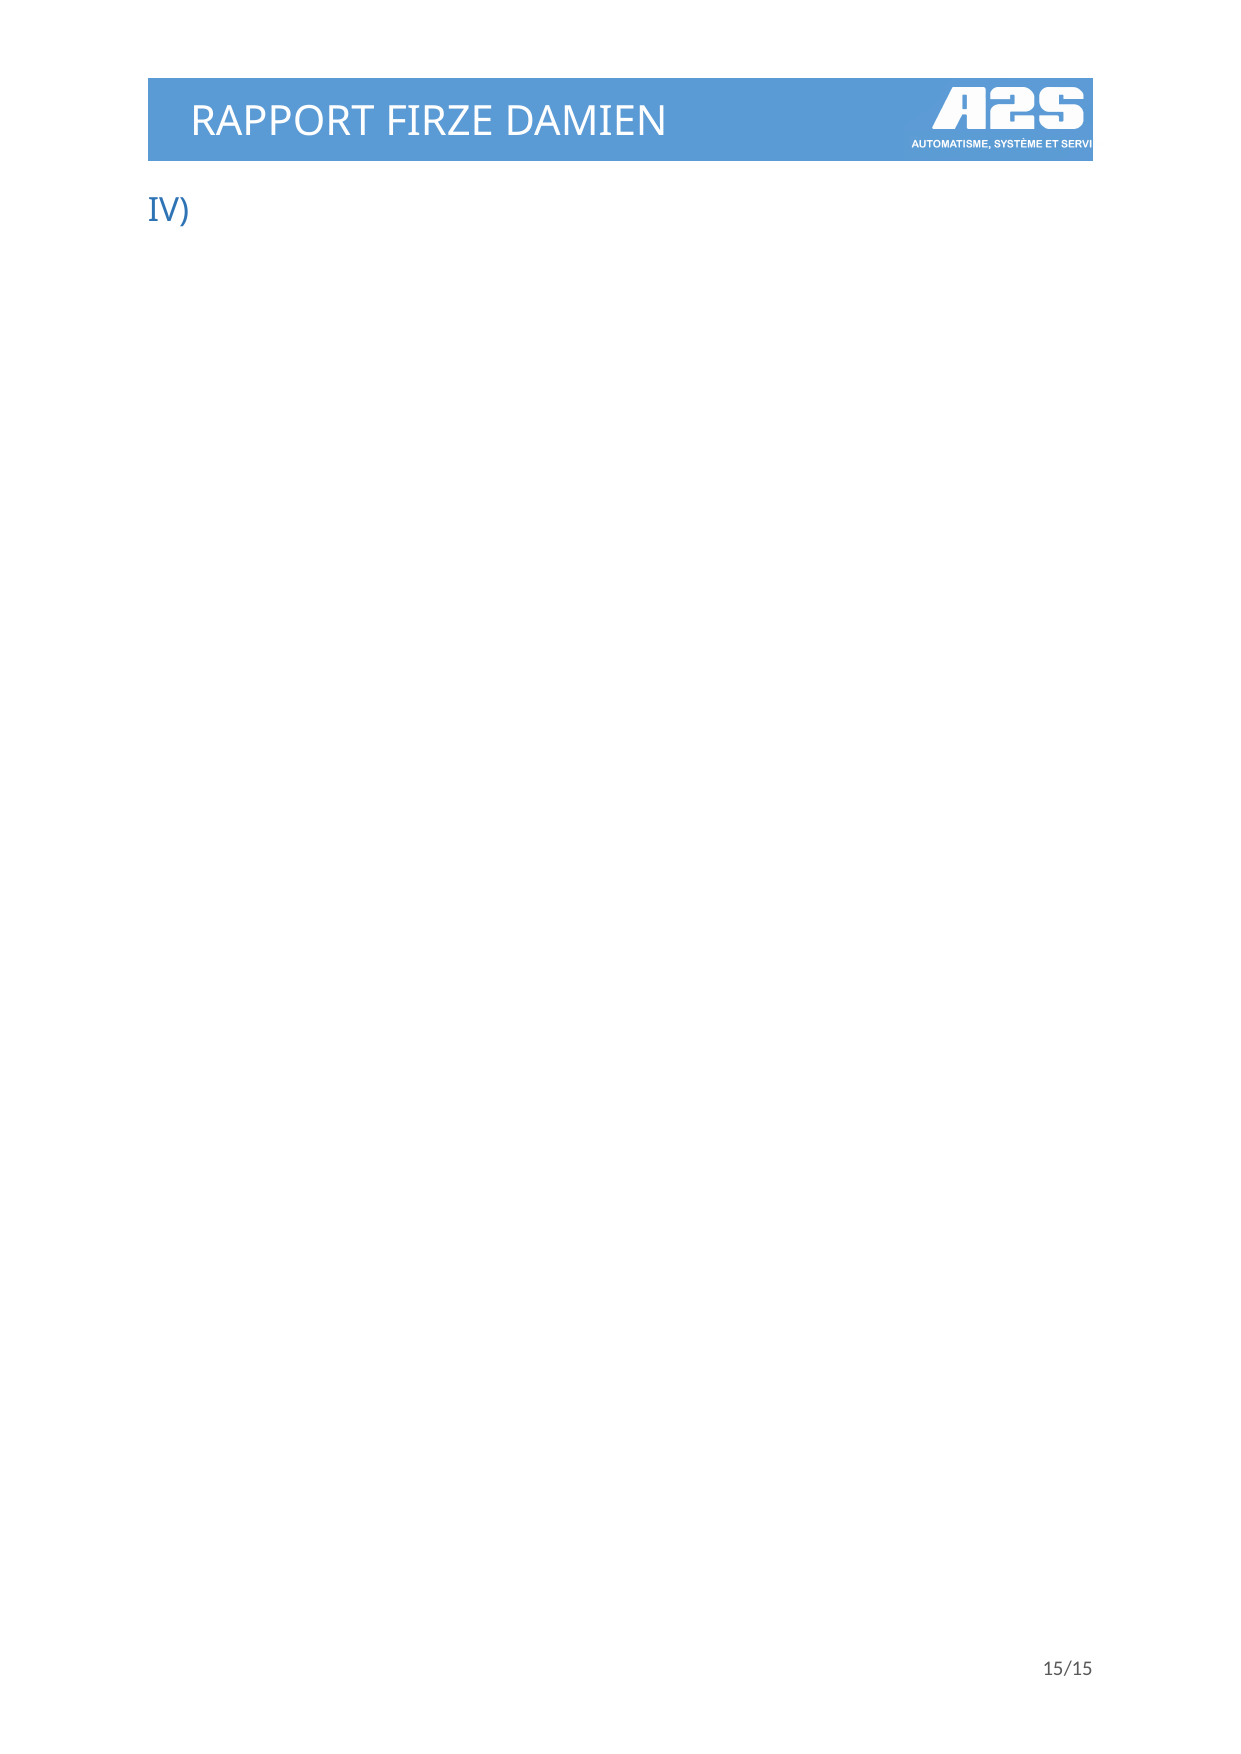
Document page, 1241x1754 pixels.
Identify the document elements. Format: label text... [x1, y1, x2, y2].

subtitle IV) [148, 186, 1093, 232]
picture [903, 55, 1115, 188]
picture [903, 79, 1092, 160]
